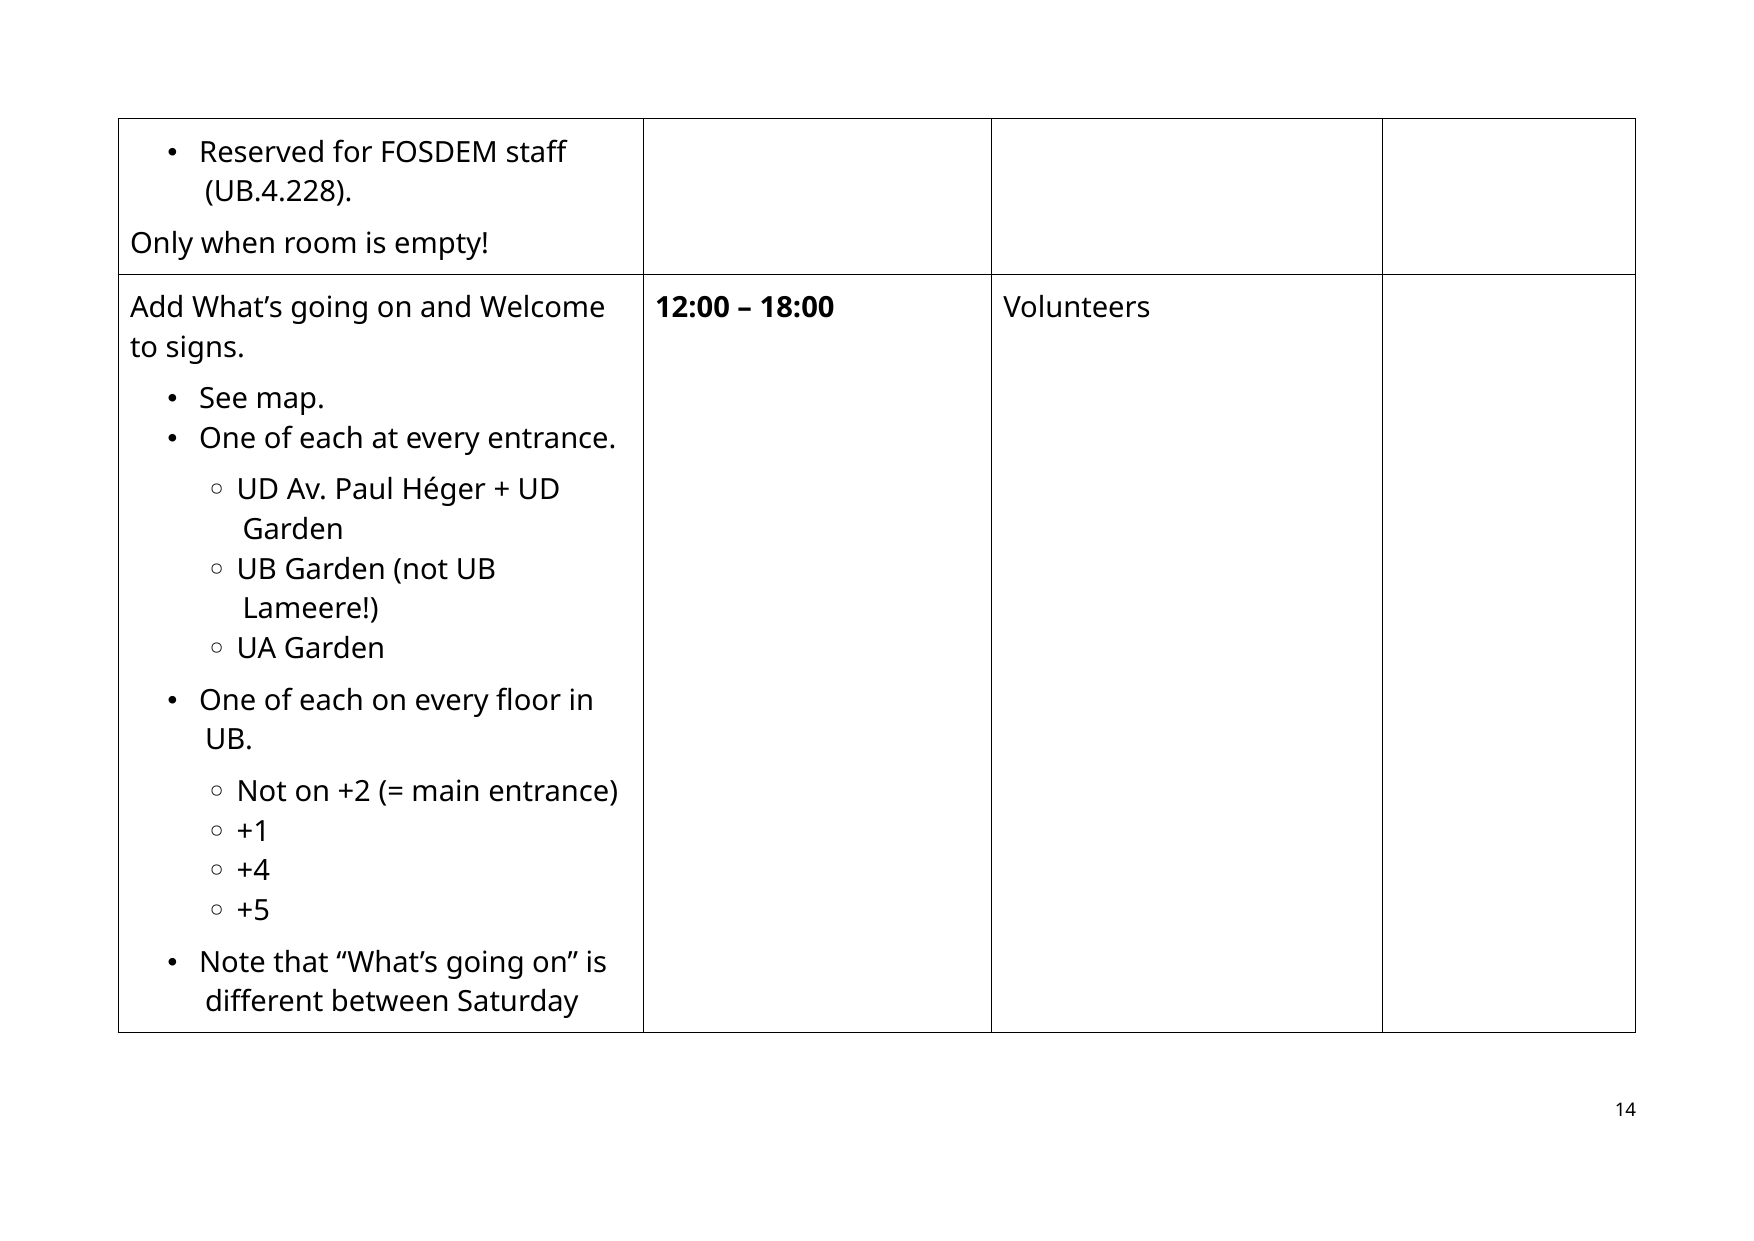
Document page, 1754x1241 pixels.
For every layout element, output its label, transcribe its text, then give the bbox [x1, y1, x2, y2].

table_cell Tape signs to FIT room. Reserved for FOSDEM staff (UB.4.228). Only when room is empty! [119, 119, 643, 273]
table_cell Volunteers [992, 275, 1382, 1032]
table_cell [992, 119, 1382, 273]
table_cell 12:00 – 18:00 [644, 275, 991, 1032]
table_cell [1383, 119, 1635, 273]
table_cell [1383, 275, 1635, 1032]
table_cell [644, 119, 991, 273]
table_cell Add What’s going on and Welcome to signs. See map. One of each at every entrance. UD Av. Paul Héger + UD Garden UB Garden (not UB Lameere!) UA Garden One of each on every floor in UB. Not on +2 (= main entrance) +1 +4 +5 Note that “What’s going on” is different between Saturday [119, 275, 643, 1032]
